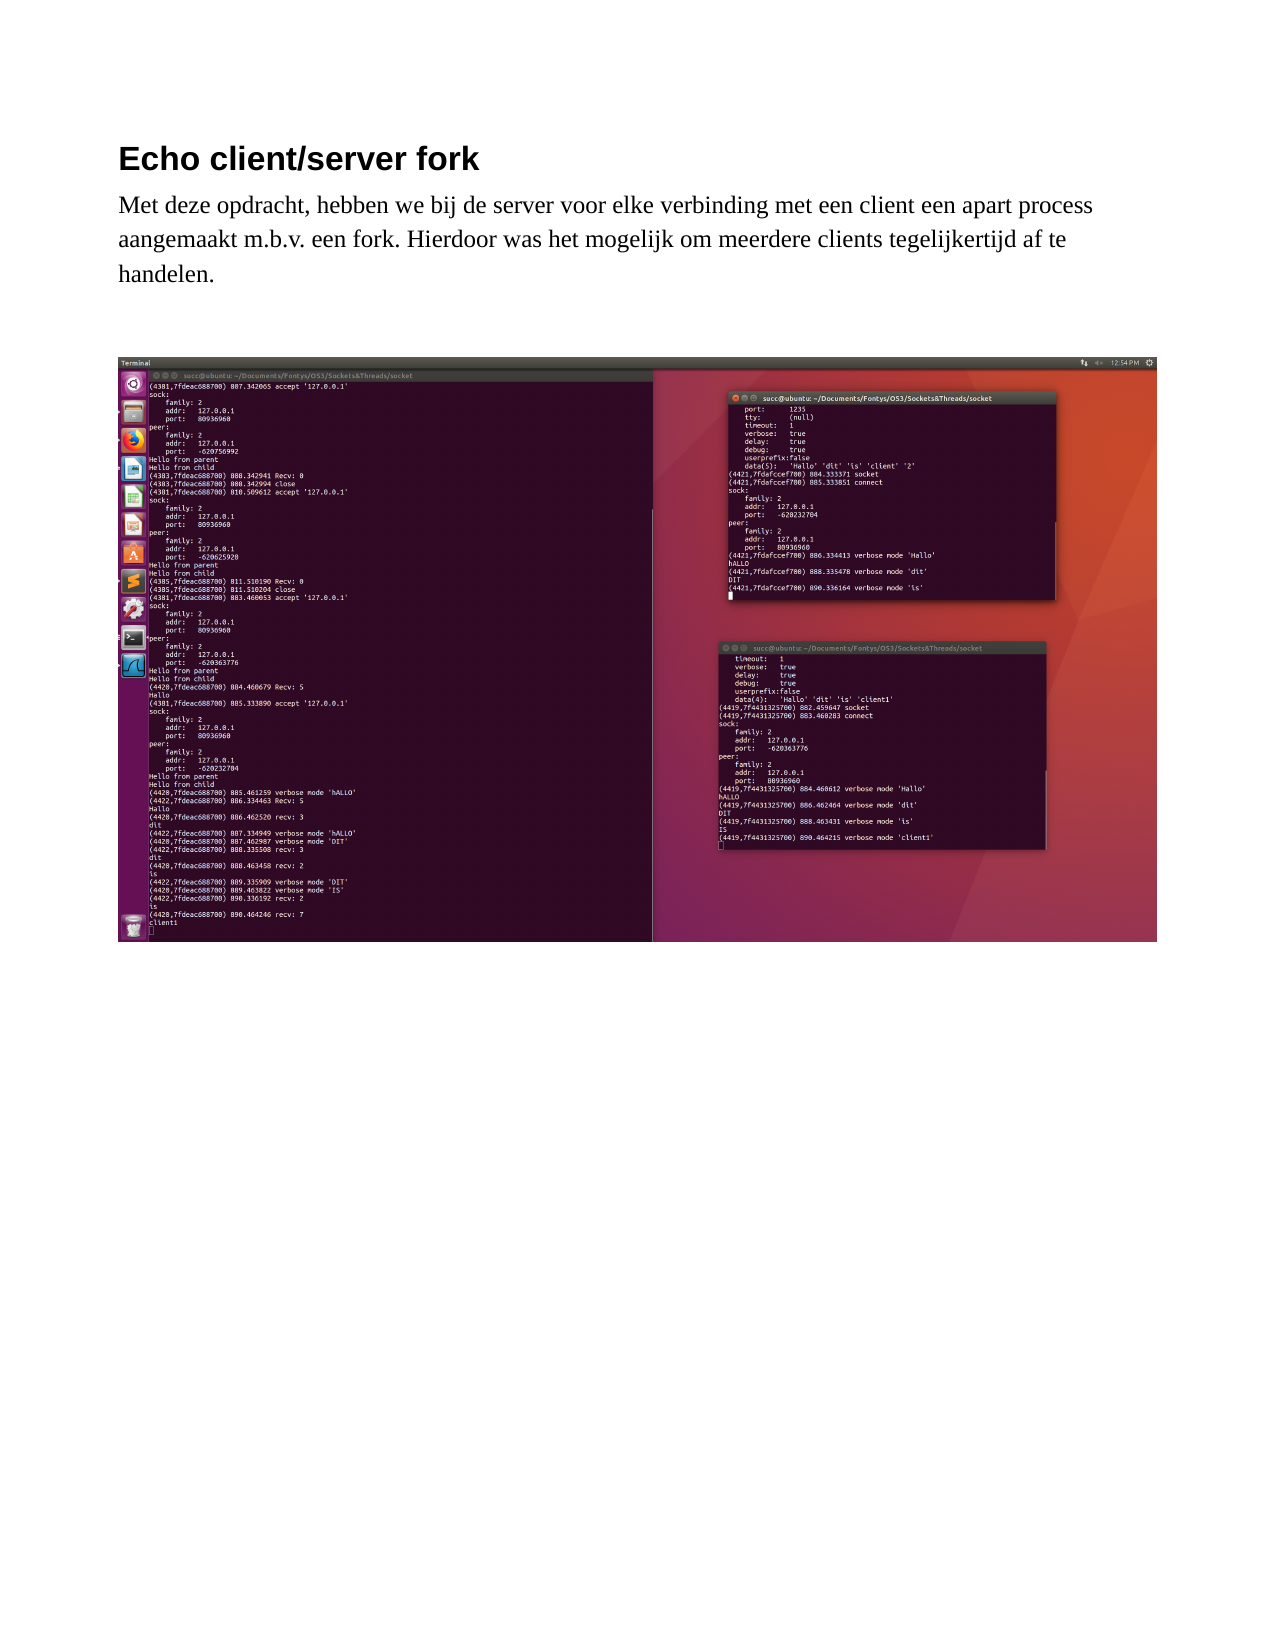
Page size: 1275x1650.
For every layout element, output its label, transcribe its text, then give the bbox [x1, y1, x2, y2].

text Met deze opdracht, hebben we bij de server voor elke verbinding met een client een apart process aangemaakt m.b.v. een fork. Hierdoor was het mogelijk om meerdere clients tegelijkertijd af te handelen. [118, 190, 1157, 288]
subtitle Echo client/server fork [118, 139, 1157, 178]
picture [118, 357, 1157, 942]
